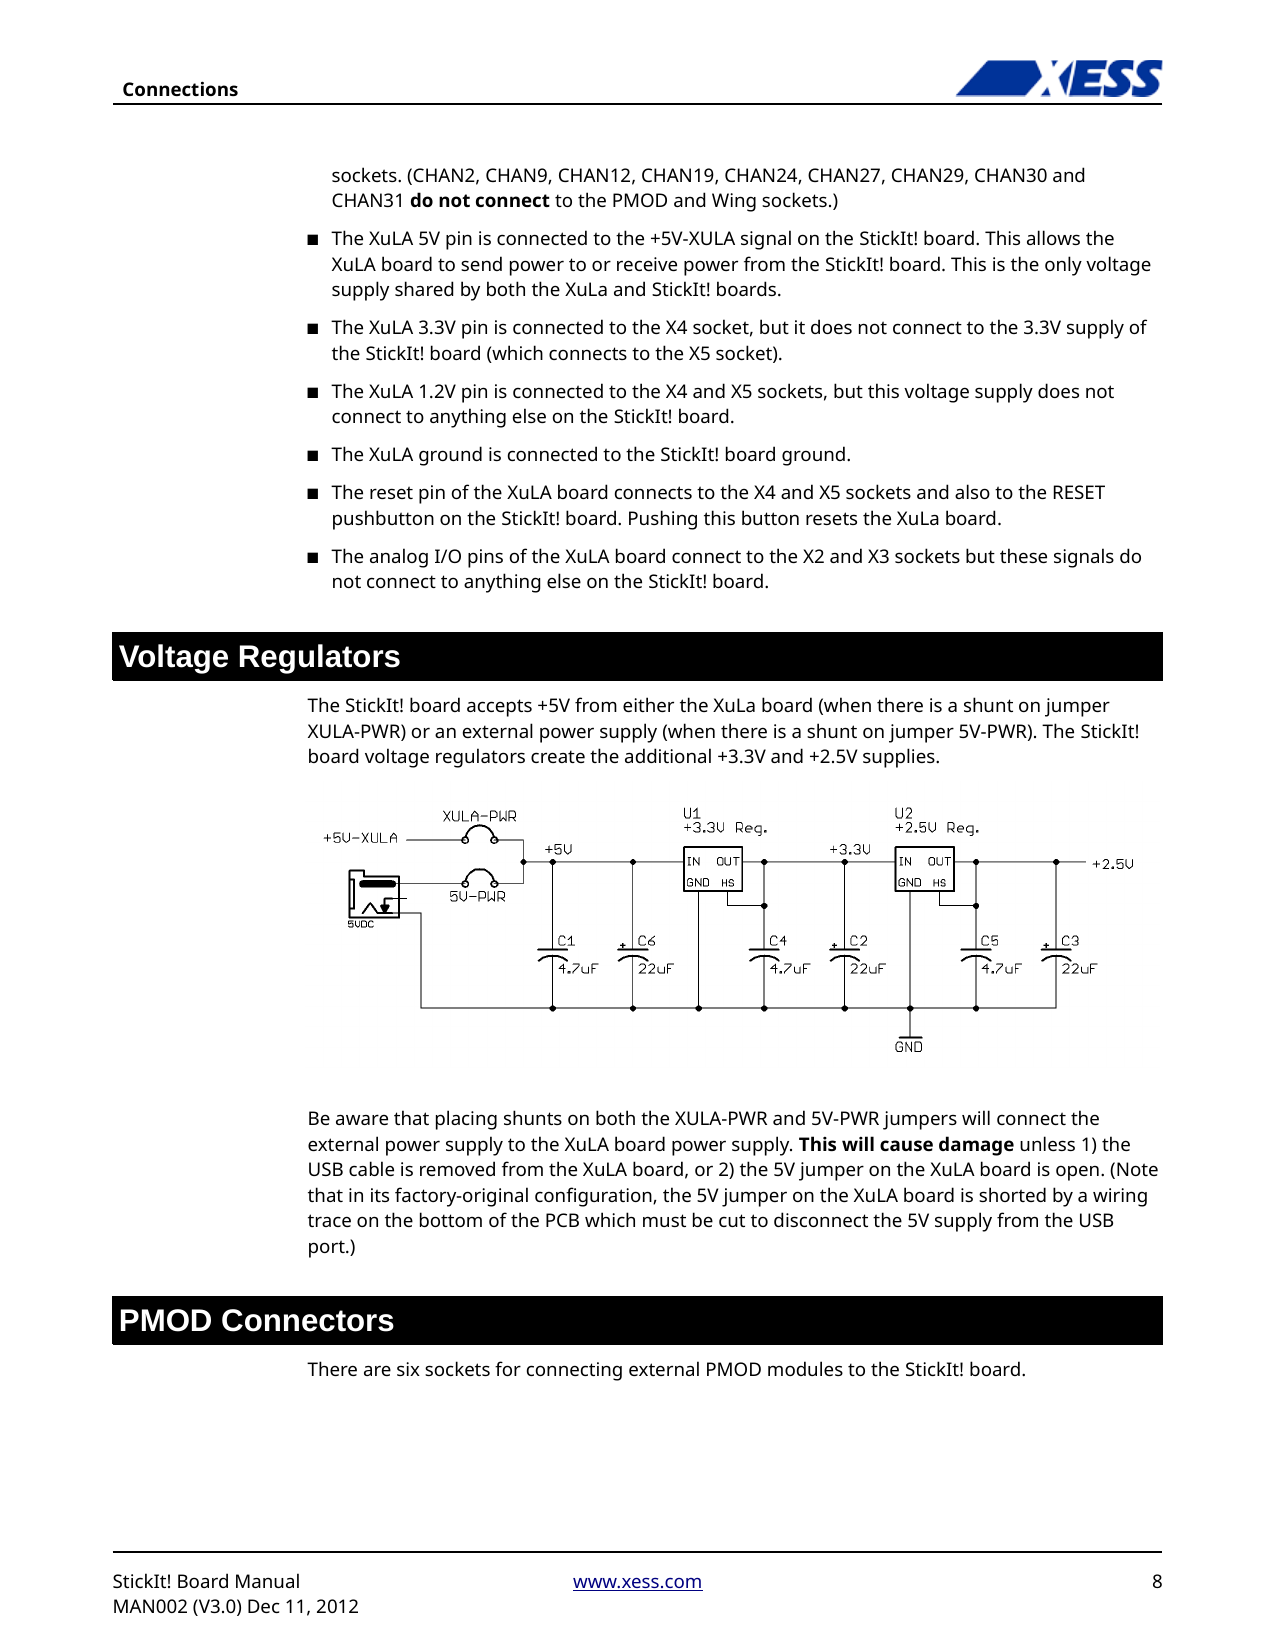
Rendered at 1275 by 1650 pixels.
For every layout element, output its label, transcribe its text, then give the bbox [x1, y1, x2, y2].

text There are six sockets for connecting external PMOD modules to the StickIt! board. [307, 1357, 1162, 1382]
subtitle PMOD Connectors [114, 1297, 1162, 1344]
subtitle Voltage Regulators [114, 633, 1162, 680]
picture [305, 781, 1161, 1068]
list The XuLA 5V pin is connected to the +5V-XULA signal on the StickIt! board. This allows the XuLA board to send power to or receive power from the StickIt! board. This is the only voltage supply shared by both the XuLa and StickIt! boards. [307, 226, 1162, 302]
list The reset pin of the XuLA board connects to the X4 and X5 sockets and also to the RESET pushbutton on the StickIt! board. Pushing this button resets the XuLa board. [307, 480, 1162, 531]
picture [955, 60, 1163, 97]
text Be aware that placing shunts on both the XULA-PWR and 5V-PWR jumpers will connect the external power supply to the XuLA board power supply. This will cause damage unless 1) the USB cable is removed from the XuLA board, or 2) the 5V jumper on the XuLA board is open. (Note that in its factory-original configuration, the 5V jumper on the XuLA board is shorted by a wiring trace on the bottom of the PCB which must be cut to disconnect the 5V supply from the USB port.) [307, 1105, 1162, 1258]
text The StickIt! board accepts +5V from either the XuLa board (when there is a shunt on jumper XULA-PWR) or an external power supply (when there is a shunt on jumper 5V-PWR). The StickIt! board voltage regulators create the additional +3.3V and +2.5V supplies. [307, 692, 1162, 769]
list The XuLA ground is connected to the StickIt! board ground. [307, 442, 1162, 467]
list The analog I/O pins of the XuLA board connect to the X2 and X3 sockets but these signals do not connect to anything else on the StickIt! board. [307, 543, 1162, 594]
list The XuLA 1.2V pin is connected to the X4 and X5 sockets, but this voltage supply does not connect to anything else on the StickIt! board. [307, 378, 1162, 429]
list The XuLA 3.3V pin is connected to the X4 socket, but it does not connect to the 3.3V supply of the StickIt! board (which connects to the X5 socket). [307, 314, 1162, 366]
list sockets. (CHAN2, CHAN9, CHAN12, CHAN19, CHAN24, CHAN27, CHAN29, CHAN30 and CHAN31 do not connect to the PMOD and Wing sockets.) [307, 162, 1162, 213]
